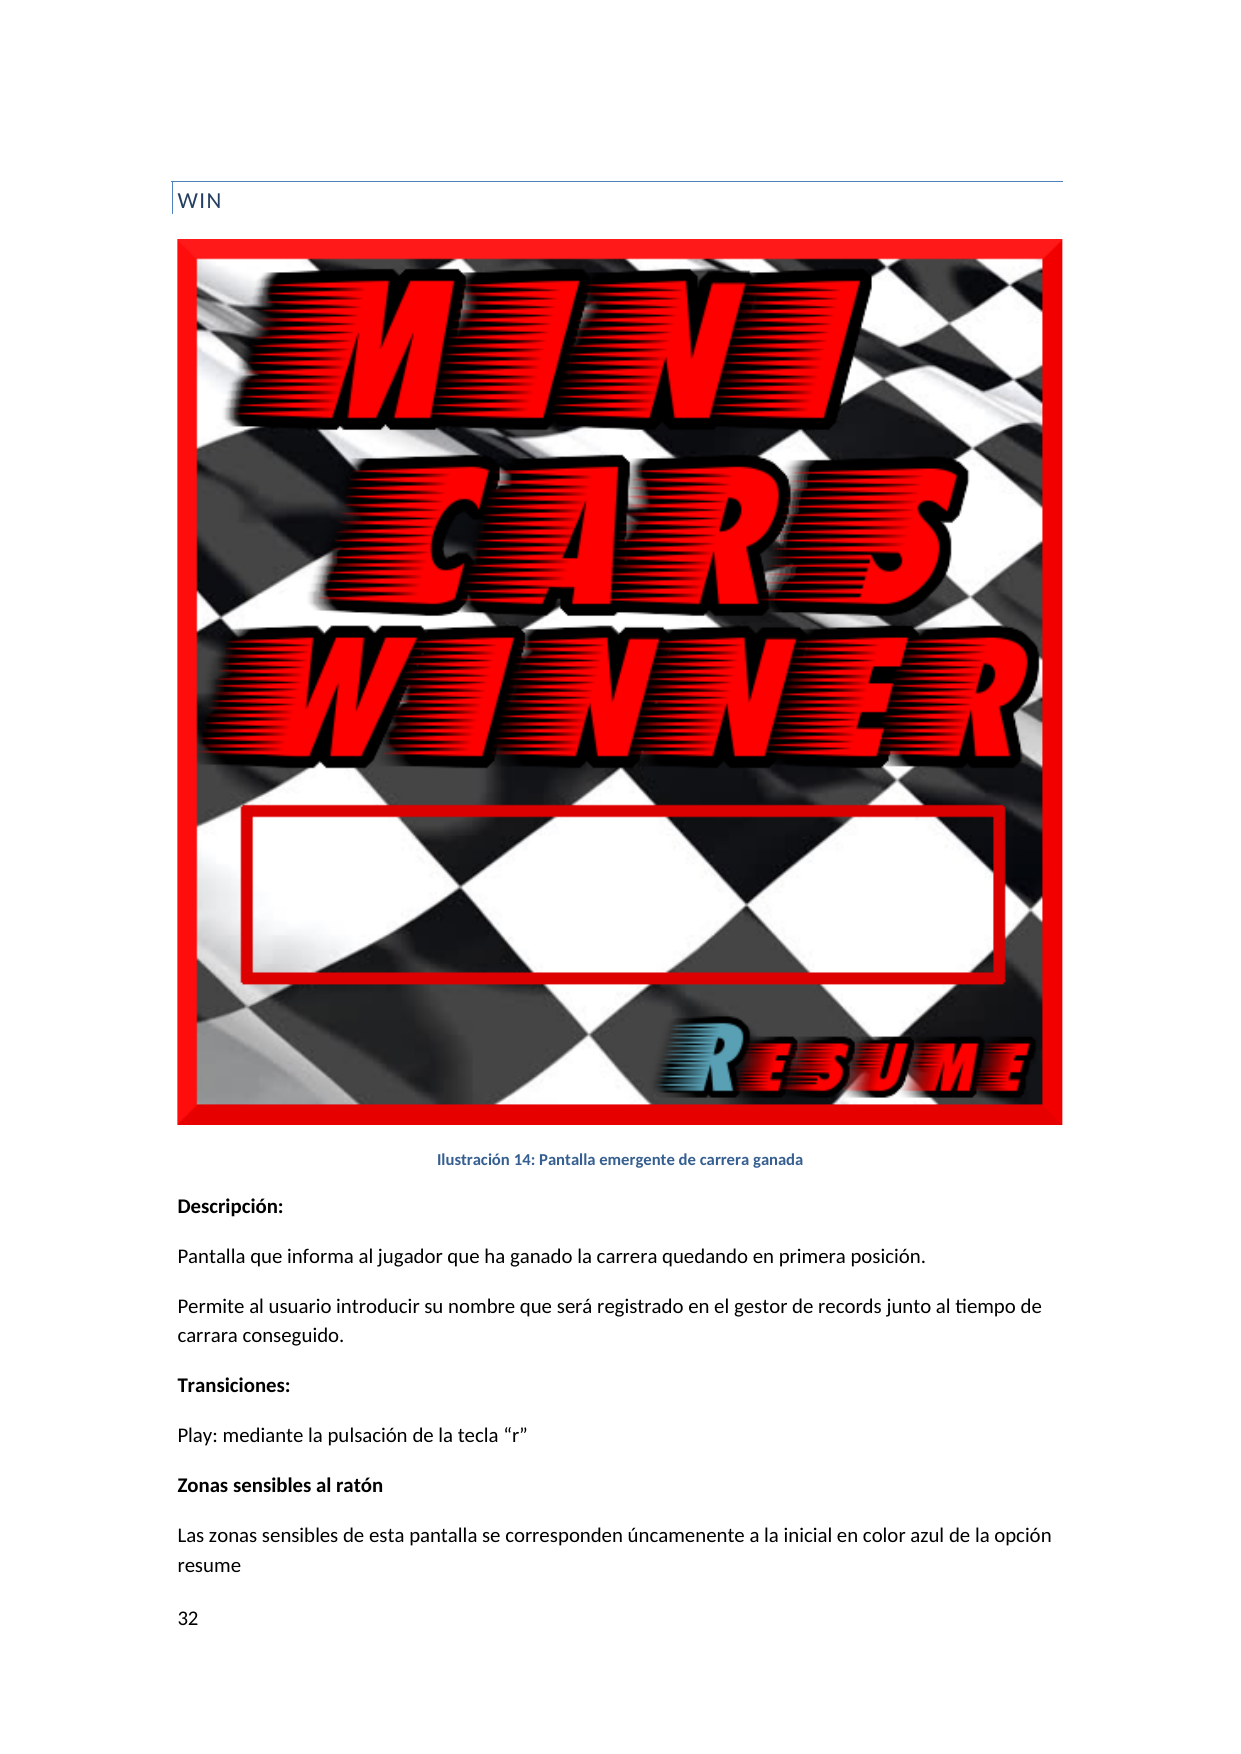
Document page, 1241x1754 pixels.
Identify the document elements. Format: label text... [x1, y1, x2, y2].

text Las zonas sensibles de esta pantalla se corresponden úncamenente a la inicial en color azul de la opción resume [177, 1523, 1063, 1577]
text Descripción: [177, 1193, 1063, 1219]
text Permite al usuario introducir su nombre que será registrado en el gestor de records junto al tiempo de carrara conseguido. [177, 1293, 1063, 1348]
text Ilustración 14: Pantalla emergente de carrera ganada [177, 1149, 1063, 1170]
text Zonas sensibles al ratón [177, 1473, 1063, 1498]
text Transiciones: [177, 1373, 1063, 1398]
subtitle WIN [173, 182, 1063, 214]
picture [177, 239, 1063, 1125]
text Pantalla que informa al jugador que ha ganado la carrera quedando en primera posición. [177, 1243, 1063, 1269]
text Play: mediante la pulsación de la tecla “r” [177, 1423, 1063, 1448]
